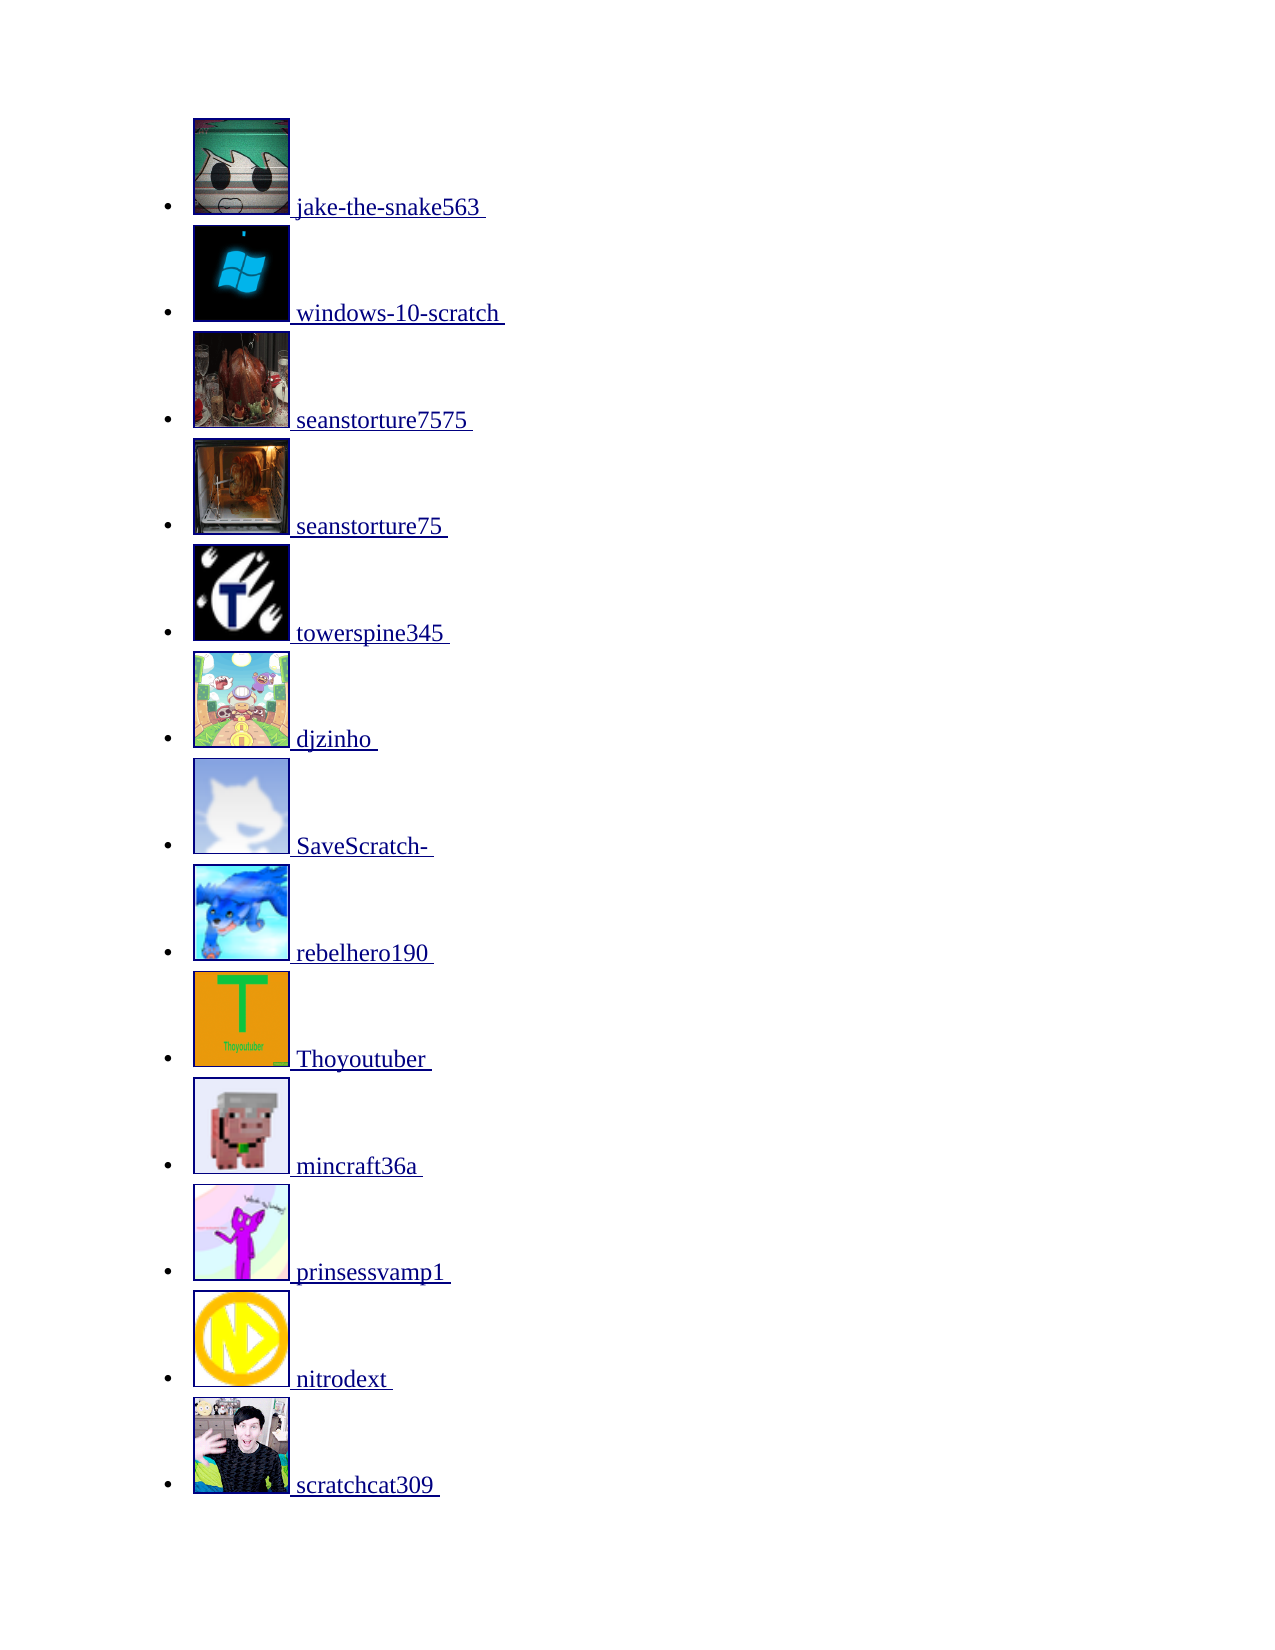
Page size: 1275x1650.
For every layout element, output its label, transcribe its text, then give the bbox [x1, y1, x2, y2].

list jake-the-snake563 [164, 118, 1157, 220]
picture [195, 653, 288, 746]
picture [195, 759, 288, 853]
list nitrodext [164, 1290, 1157, 1393]
picture [195, 1185, 288, 1279]
list mincraft36a [164, 1077, 1157, 1179]
picture [195, 866, 288, 959]
picture [195, 972, 288, 1066]
list windows-10-scratch [164, 225, 1157, 327]
picture [195, 1398, 288, 1492]
picture [195, 120, 288, 213]
picture [195, 1292, 288, 1386]
picture [195, 1079, 288, 1173]
list prinsessvamp1 [164, 1184, 1157, 1286]
picture [195, 440, 288, 533]
list Thoyoutuber [164, 971, 1157, 1073]
picture [195, 546, 288, 640]
list rebelhero190 [164, 864, 1157, 966]
list seanstorture75 [164, 438, 1157, 540]
picture [195, 333, 288, 427]
picture [195, 226, 288, 320]
list seanstorture7575 [164, 331, 1157, 433]
list scratchcat309 [164, 1397, 1157, 1499]
list SaveScratch- [164, 757, 1157, 860]
list djzinho [164, 651, 1157, 753]
list towerspine345 [164, 544, 1157, 647]
